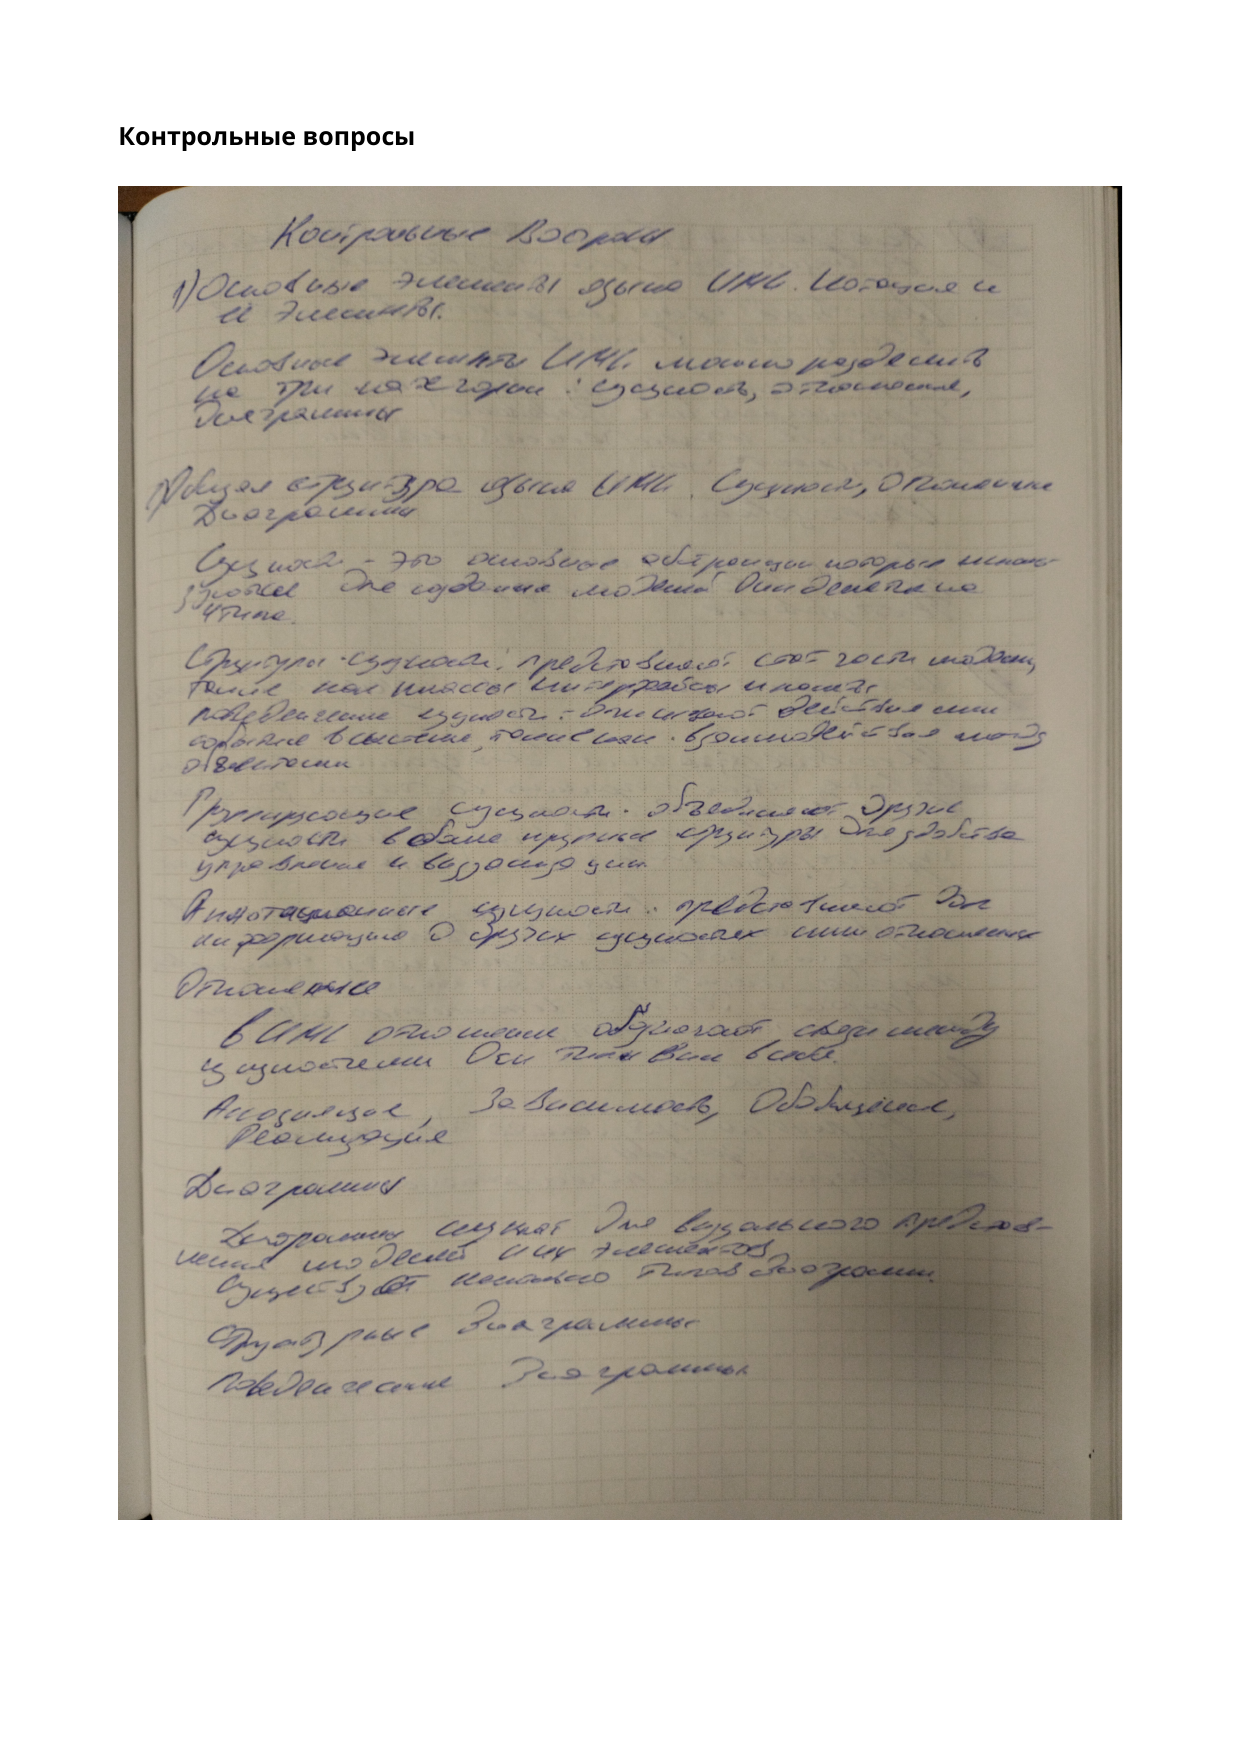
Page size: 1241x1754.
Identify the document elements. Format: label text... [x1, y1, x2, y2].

text Контрольные вопросы [118, 118, 1122, 152]
picture [118, 186, 1123, 1520]
